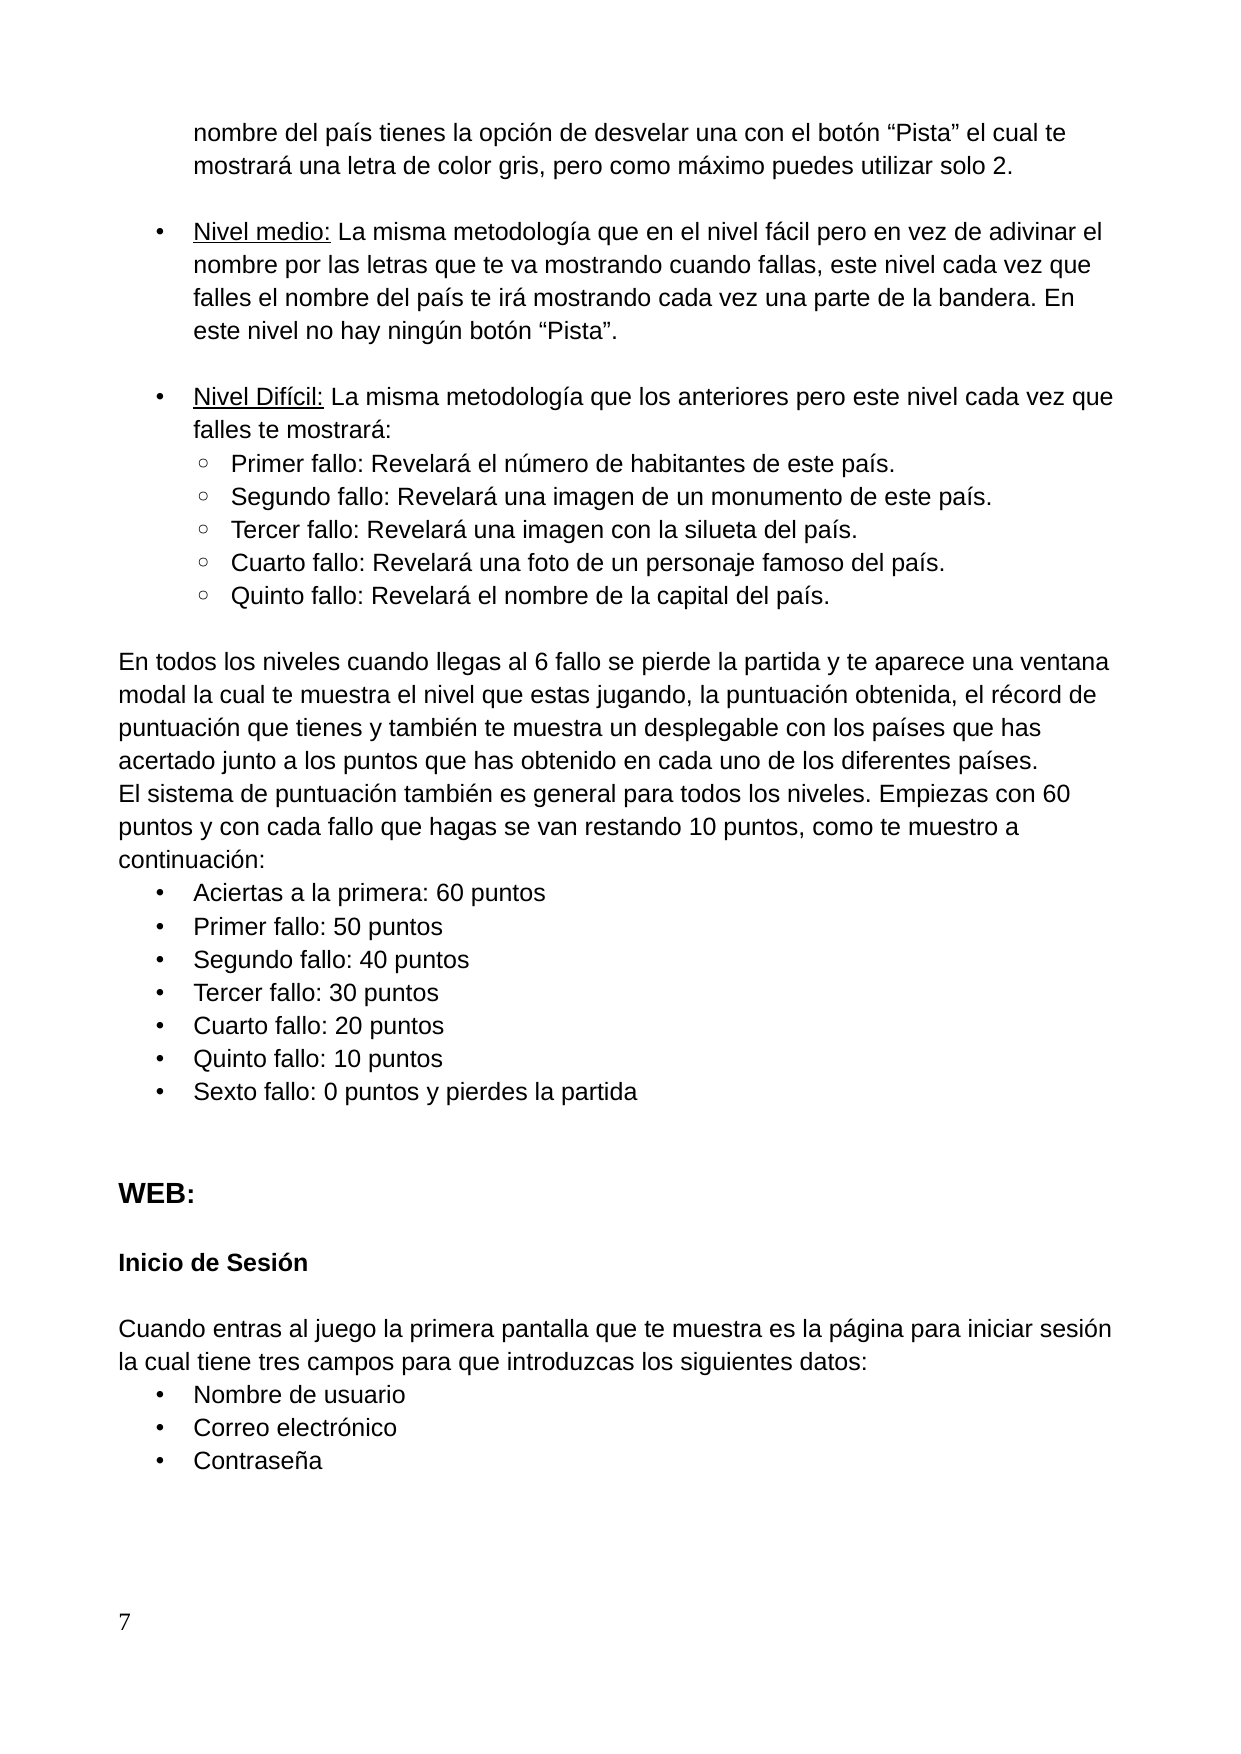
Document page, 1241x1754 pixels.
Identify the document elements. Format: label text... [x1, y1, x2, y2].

list Cuarto fallo: 20 puntos [156, 1011, 1122, 1040]
text WEB: [118, 1176, 1122, 1210]
list Tercer fallo: Revelará una imagen con la silueta del país. [193, 515, 1122, 544]
text El sistema de puntuación también es general para todos los niveles. Empiezas con 60 puntos y con cada fallo que hagas se van restando 10 puntos, como te muestro a continuación: [118, 779, 1122, 874]
list nombre del país tienes la opción de desvelar una con el botón “Pista” el cual te mostrará una letra de color gris, pero como máximo puedes utilizar solo 2. [156, 118, 1122, 180]
list Primer fallo: 50 puntos [156, 911, 1122, 940]
list Primer fallo: Revelará el número de habitantes de este país. [193, 448, 1122, 477]
list Contraseña [156, 1446, 1122, 1475]
list Segundo fallo: 40 puntos [156, 944, 1122, 973]
list Quinto fallo: 10 puntos [156, 1044, 1122, 1073]
text Cuando entras al juego la primera pantalla que te muestra es la página para iniciar sesión la cual tiene tres campos para que introduzcas los siguientes datos: [118, 1314, 1122, 1376]
list Quinto fallo: Revelará el nombre de la capital del país. [193, 581, 1122, 610]
list Tercer fallo: 30 puntos [156, 978, 1122, 1007]
list Aciertas a la primera: 60 puntos [156, 878, 1122, 907]
list Nombre de usuario [156, 1380, 1122, 1409]
text En todos los niveles cuando llegas al 6 fallo se pierde la partida y te aparece una ventana modal la cual te muestra el nivel que estas jugando, la puntuación obtenida, el récord de puntuación que tienes y también te muestra un desplegable con los países que has acertado junto a los puntos que has obtenido en cada uno de los diferentes países. [118, 647, 1122, 775]
list Nivel medio: La misma metodología que en el nivel fácil pero en vez de adivinar el nombre por las letras que te va mostrando cuando fallas, este nivel cada vez que falles el nombre del país te irá mostrando cada vez una parte de la bandera. En este nivel no hay ningún botón “Pista”. [156, 217, 1122, 345]
list Nivel Difícil: La misma metodología que los anteriores pero este nivel cada vez que falles te mostrará: [156, 382, 1122, 444]
text Inicio de Sesión [118, 1248, 1122, 1277]
list Segundo fallo: Revelará una imagen de un monumento de este país. [193, 482, 1122, 511]
list Correo electrónico [156, 1413, 1122, 1442]
list Cuarto fallo: Revelará una foto de un personaje famoso del país. [193, 548, 1122, 577]
list Sexto fallo: 0 puntos y pierdes la partida [156, 1077, 1122, 1106]
